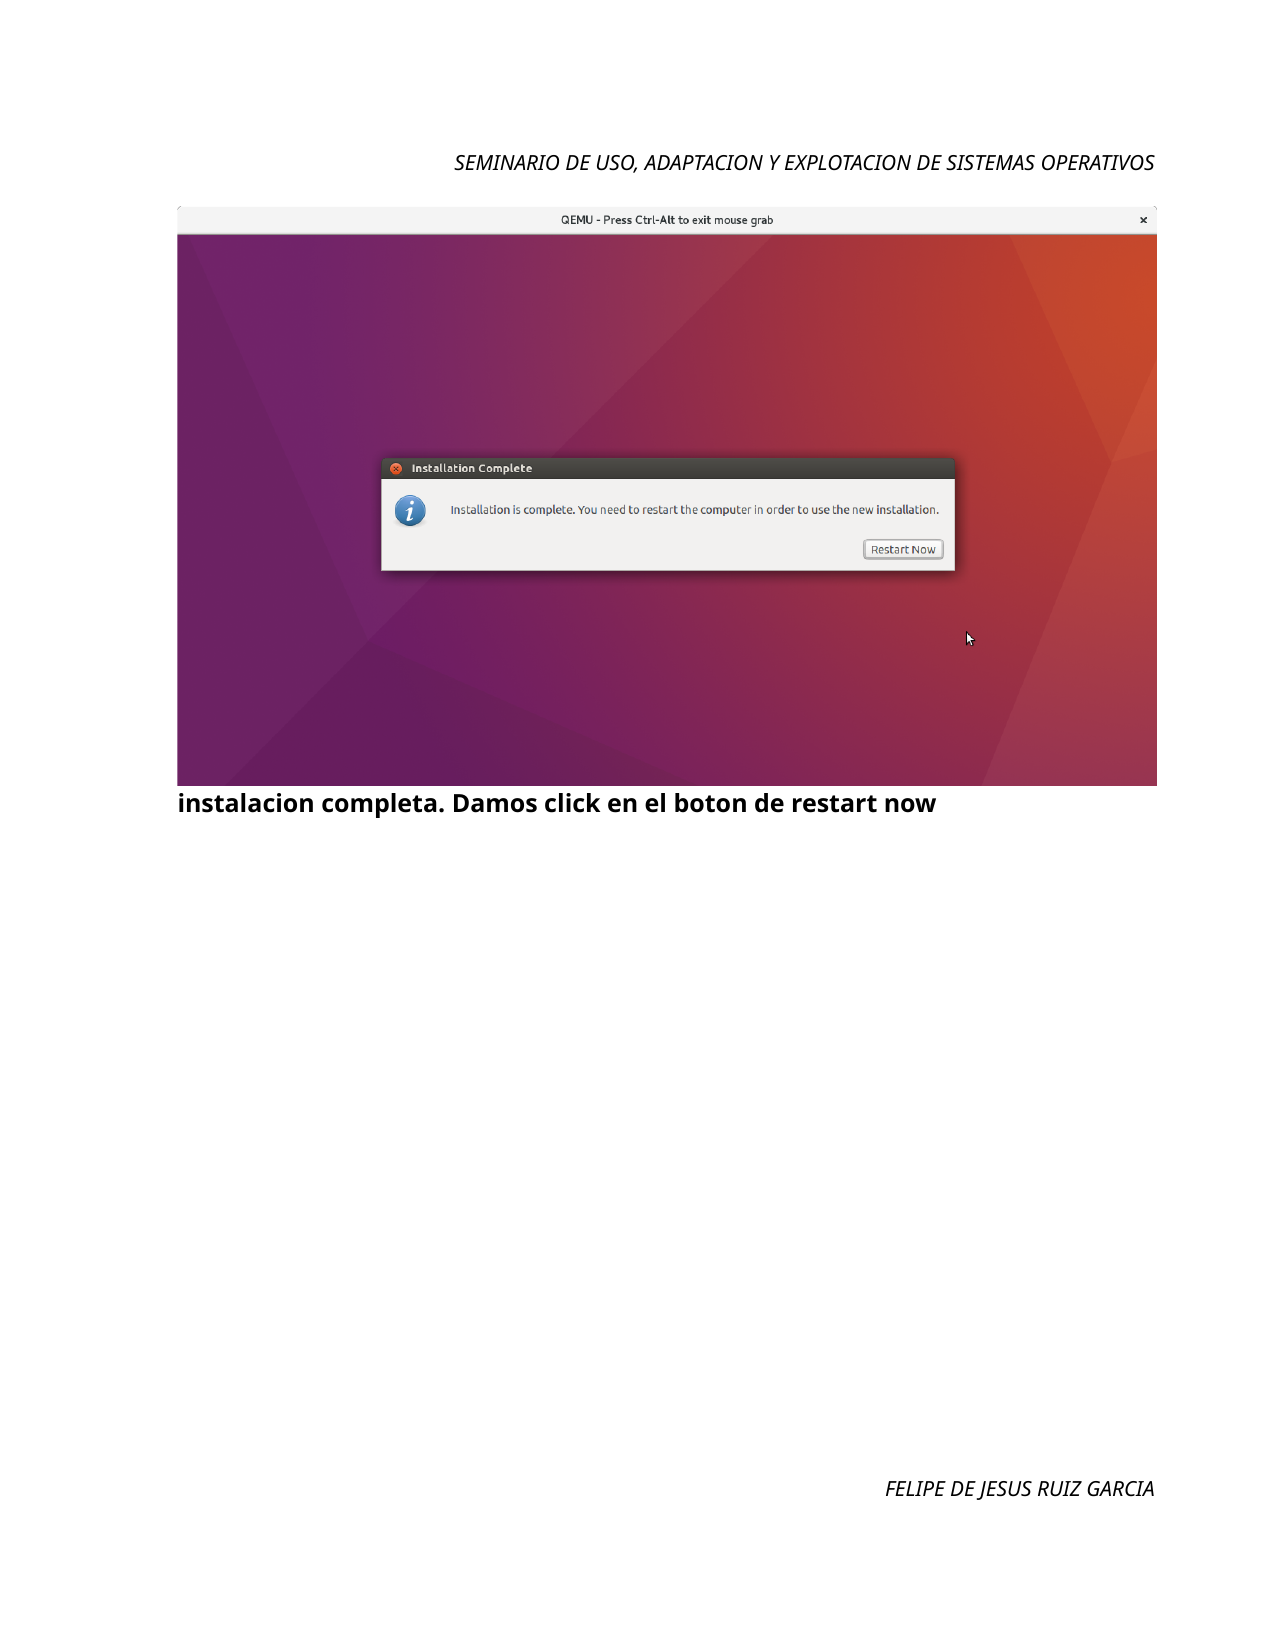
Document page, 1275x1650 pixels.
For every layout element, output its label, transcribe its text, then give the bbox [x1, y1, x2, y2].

picture [177, 206, 1157, 786]
text instalacion completa. Damos click en el boton de restart now [177, 786, 1157, 820]
